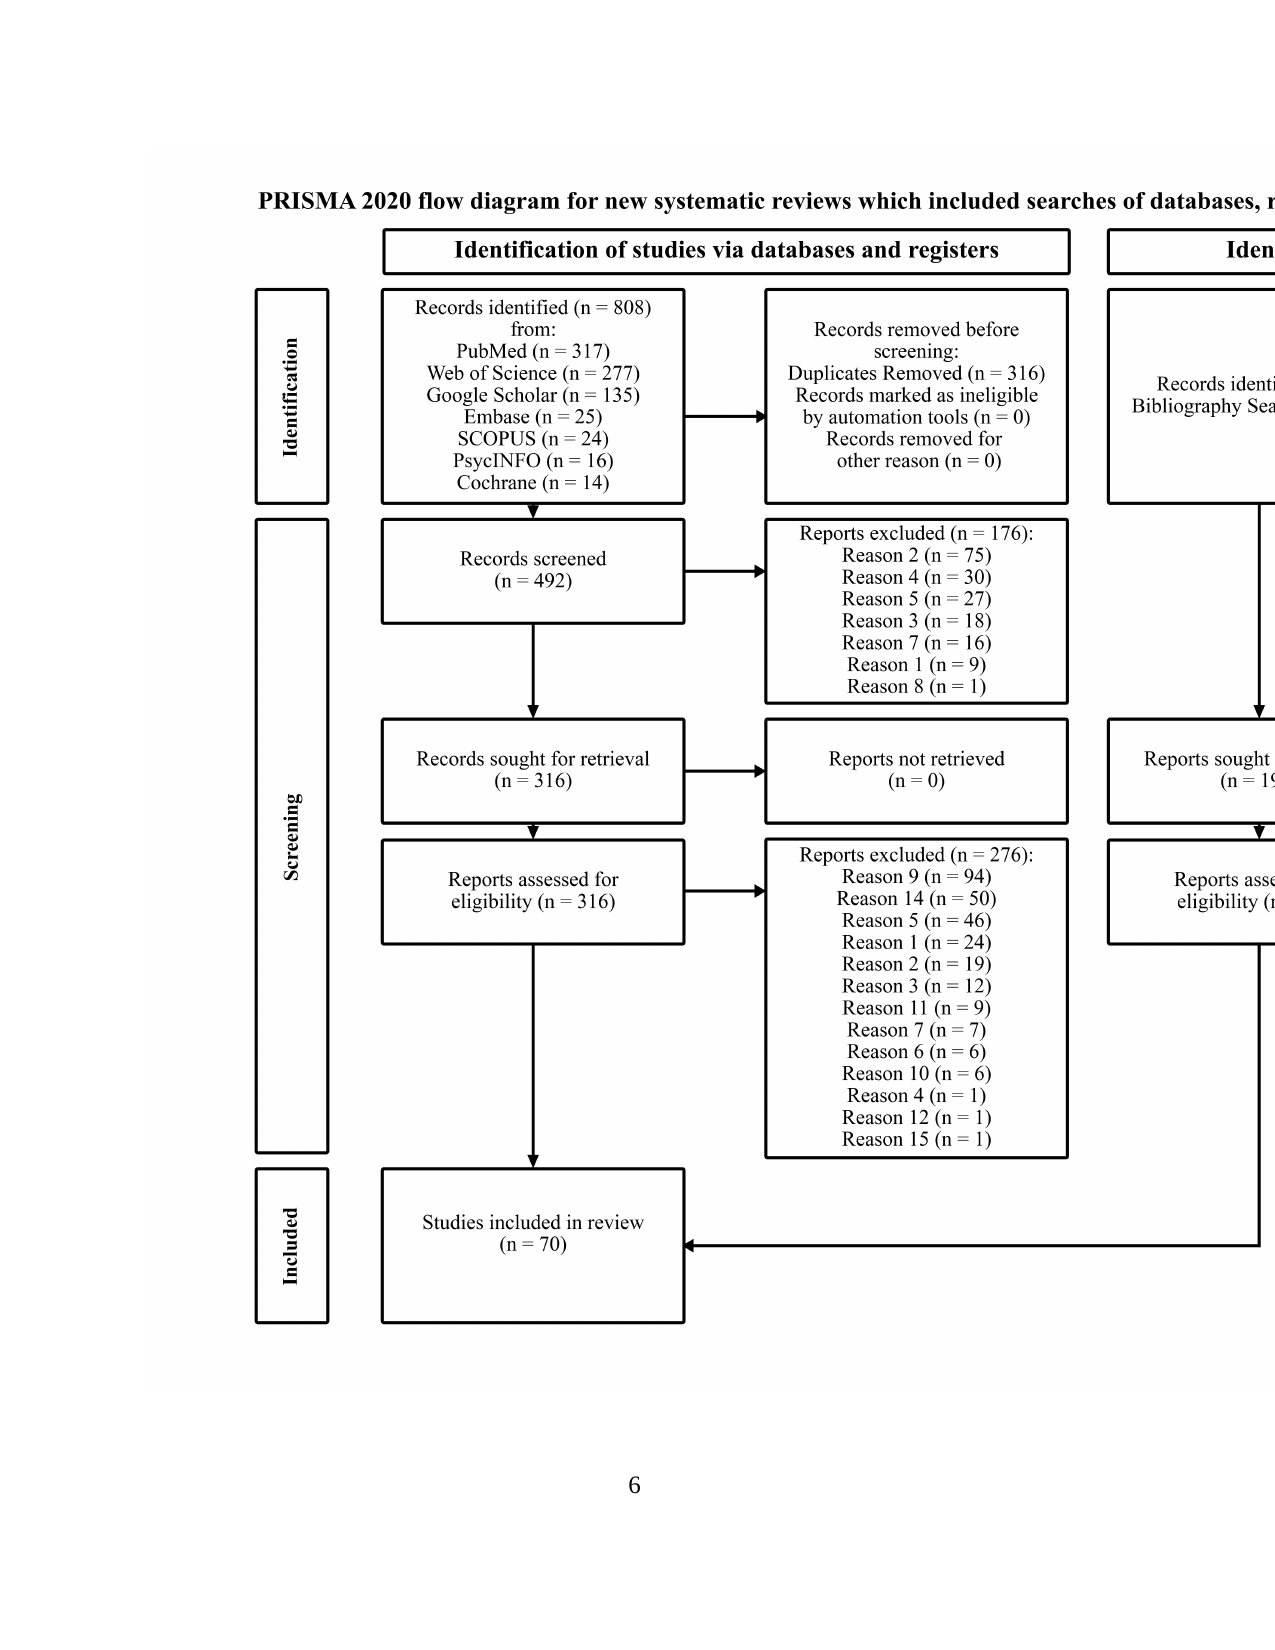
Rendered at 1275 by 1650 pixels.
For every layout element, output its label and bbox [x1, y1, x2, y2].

picture [150, 150, 1275, 1393]
